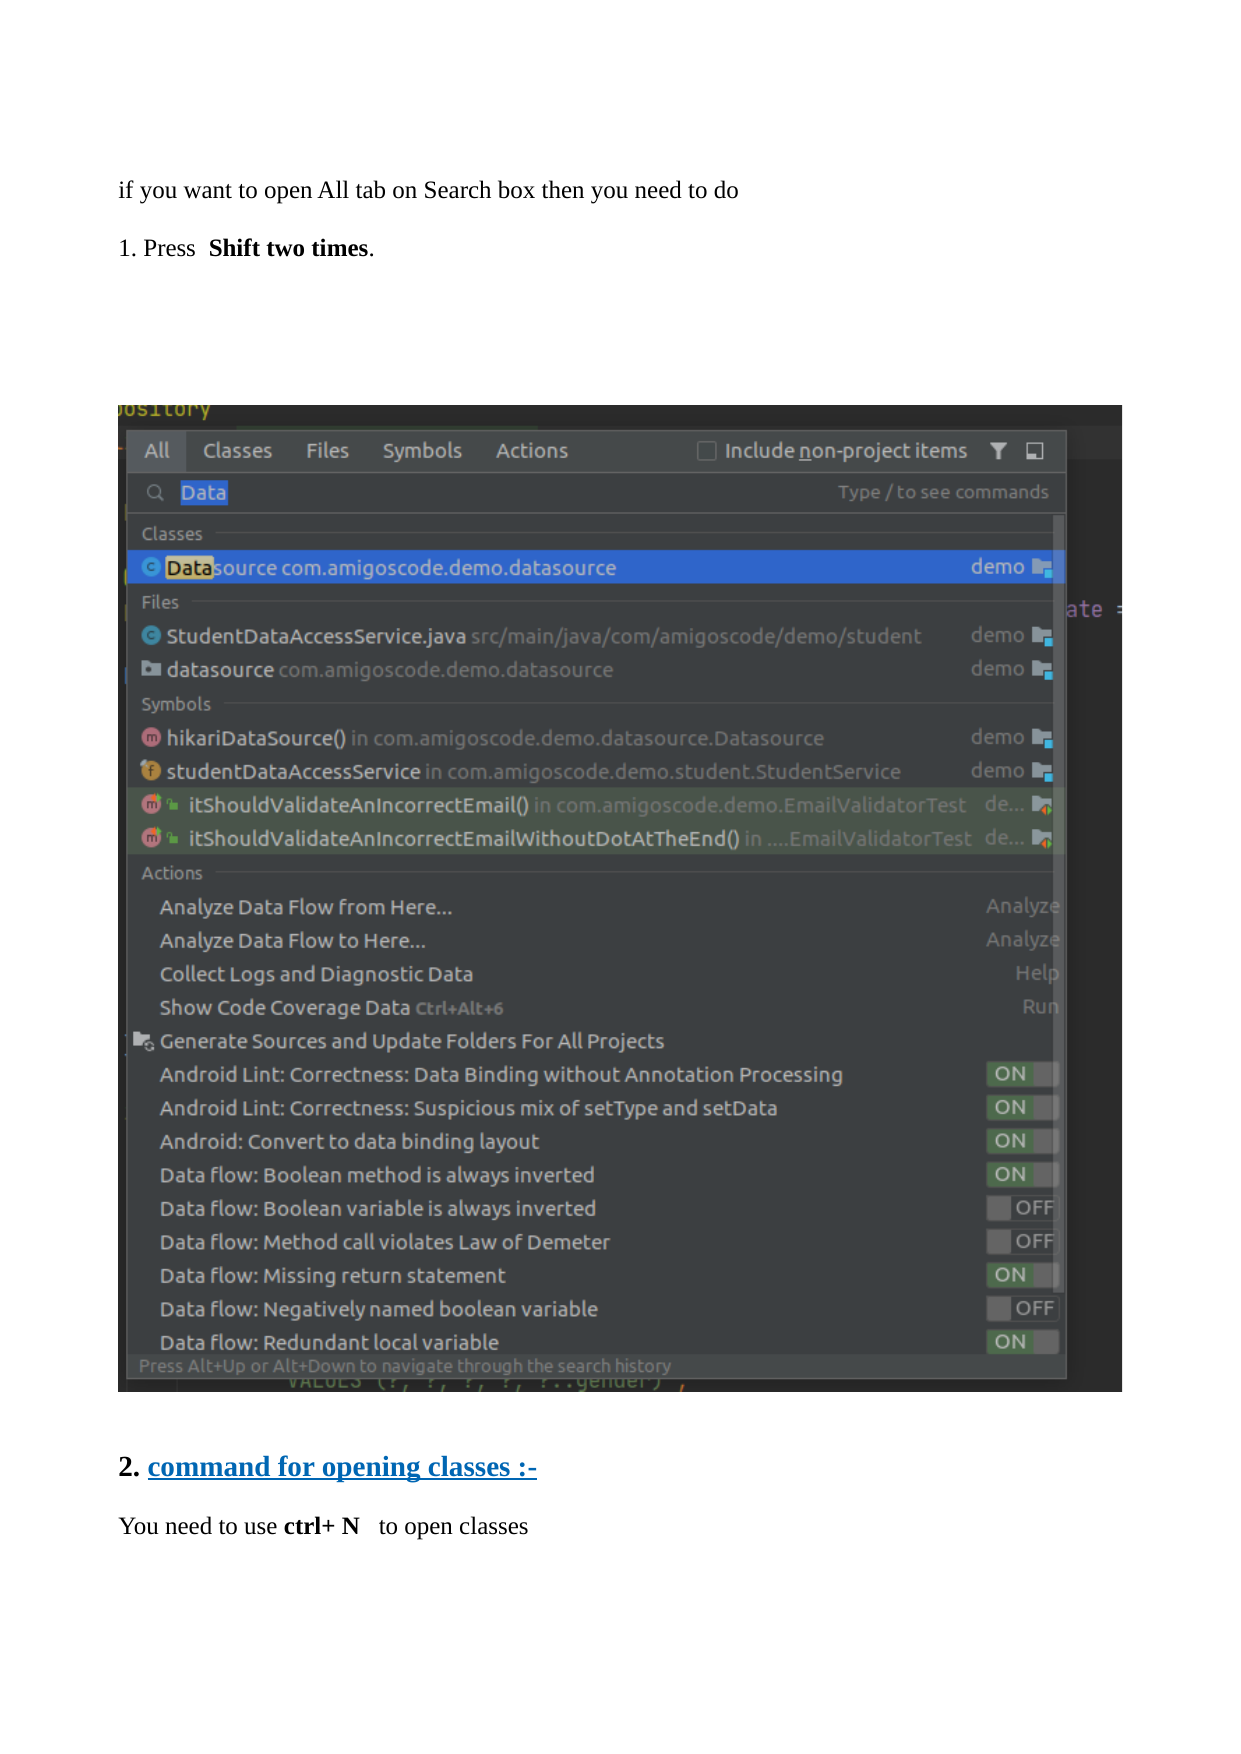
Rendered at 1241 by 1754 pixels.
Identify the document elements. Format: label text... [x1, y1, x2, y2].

text You need to use ctrl+ N to open classes [118, 1511, 1122, 1540]
picture [118, 405, 1123, 1392]
text 1. Press Shift two times. [118, 233, 1122, 262]
text 2. command for opening classes :- [118, 1449, 1122, 1482]
text if you want to open All tab on Search box then you need to do [118, 176, 1122, 204]
